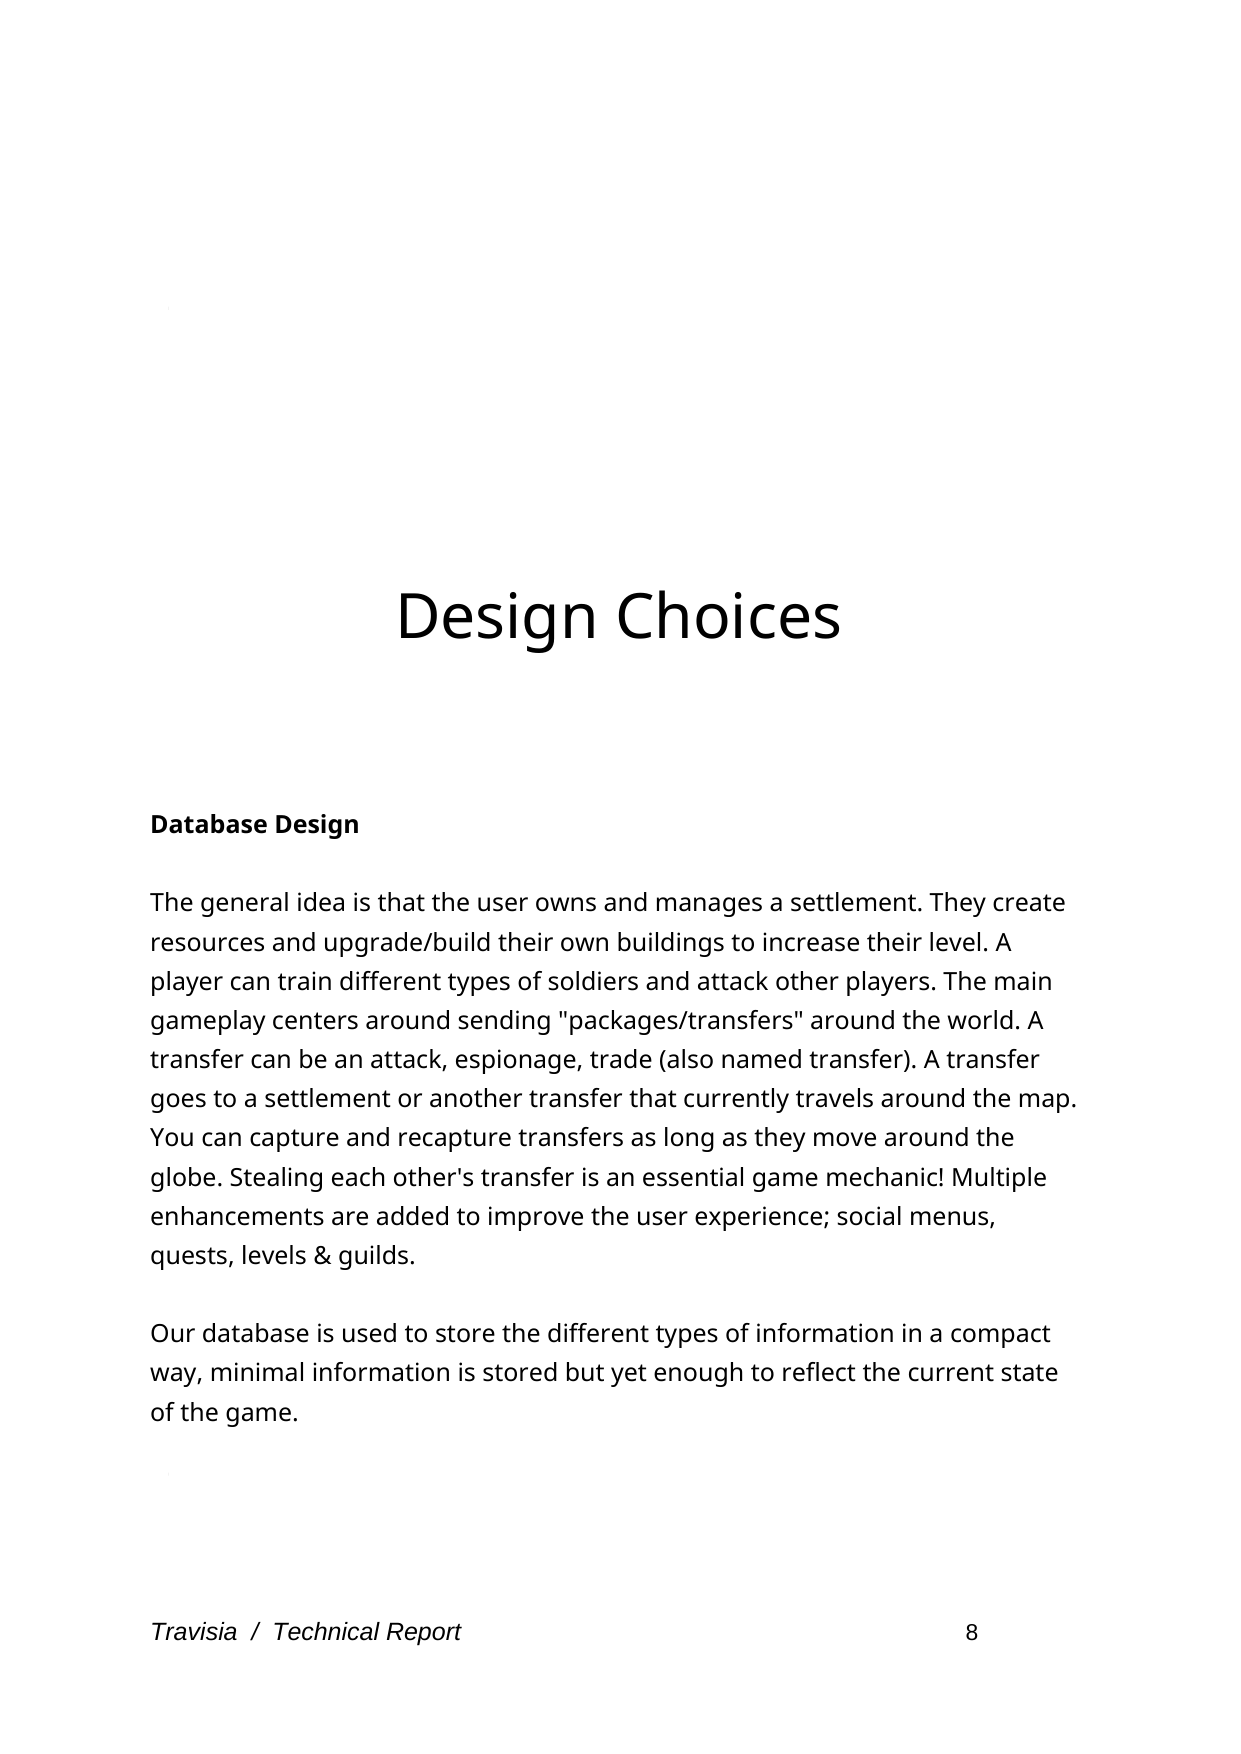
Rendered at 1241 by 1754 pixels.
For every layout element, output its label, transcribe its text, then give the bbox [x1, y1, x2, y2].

text The general idea is that the user owns and manages a settlement. They create resources and upgrade/build their own buildings to increase their level. A player can train different types of soldiers and attack other players. The main gameplay centers around sending "packages/transfers" around the world. A transfer can be an attack, espionage, trade (also named transfer). A transfer goes to a settlement or another transfer that currently travels around the map. You can capture and recapture transfers as long as they move around the globe. Stealing each other's transfer is an essential game mechanic! Multiple enhancements are added to improve the user experience; social menus, quests, levels & guilds. [150, 885, 1087, 1272]
text Design Choices [150, 572, 1087, 657]
text Our database is used to store the different types of information in a compact way, minimal information is stored but yet enough to reflect the current state of the game. [150, 1316, 1087, 1428]
text Database Design [150, 807, 1087, 841]
